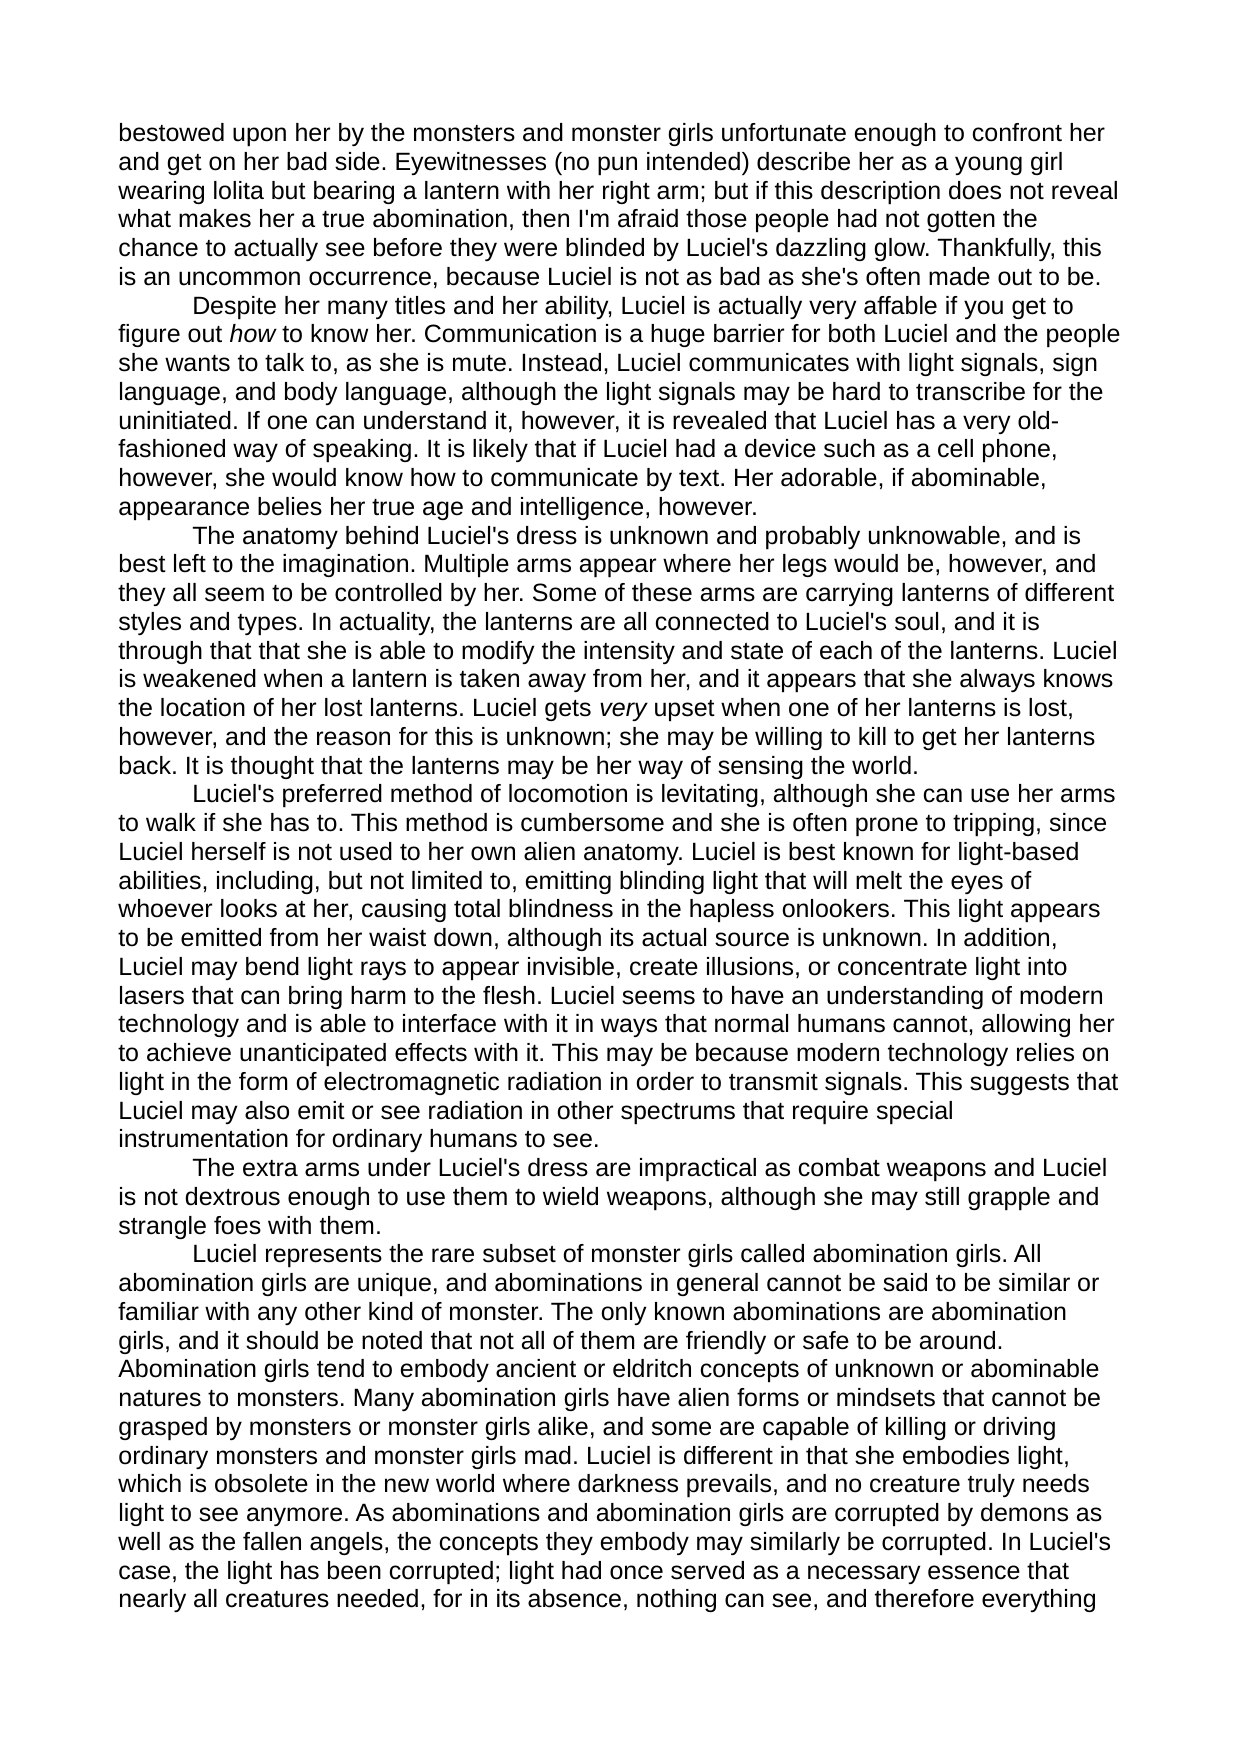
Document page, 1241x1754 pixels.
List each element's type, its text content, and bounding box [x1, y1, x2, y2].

text Luciel's preferred method of locomotion is levitating, although she can use her arms to walk if she has to. This method is cumbersome and she is often prone to tripping, since Luciel herself is not used to her own alien anatomy. Luciel is best known for light-based abilities, including, but not limited to, emitting blinding light that will melt the eyes of whoever looks at her, causing total blindness in the hapless onlookers. This light appears to be emitted from her waist down, although its actual source is unknown. In addition, Luciel may bend light rays to appear invisible, create illusions, or concentrate light into lasers that can bring harm to the flesh. Luciel seems to have an understanding of modern technology and is able to interface with it in ways that normal humans cannot, allowing her to achieve unanticipated effects with it. This may be because modern technology relies on light in the form of electromagnetic radiation in order to transmit signals. This suggests that Luciel may also emit or see radiation in other spectrums that require special instrumentation for ordinary humans to see. [118, 779, 1122, 1153]
text The anatomy behind Luciel's dress is unknown and probably unknowable, and is best left to the imagination. Multiple arms appear where her legs would be, however, and they all seem to be controlled by her. Some of these arms are carrying lanterns of different styles and types. In actuality, the lanterns are all connected to Luciel's soul, and it is through that that she is able to modify the intensity and state of each of the lanterns. Luciel is weakened when a lantern is taken away from her, and it appears that she always knows the location of her lost lanterns. Luciel gets very upset when one of her lanterns is lost, however, and the reason for this is unknown; she may be willing to kill to get her lanterns back. It is thought that the lanterns may be her way of sensing the world. [118, 521, 1122, 779]
text The extra arms under Luciel's dress are impractical as combat weapons and Luciel is not dextrous enough to use them to wield weapons, although she may still grapple and strangle foes with them. [118, 1153, 1122, 1239]
text Luciel represents the rare subset of monster girls called abomination girls. All abomination girls are unique, and abominations in general cannot be said to be similar or familiar with any other kind of monster. The only known abominations are abomination girls, and it should be noted that not all of them are friendly or safe to be around. Abomination girls tend to embody ancient or eldritch concepts of unknown or abominable natures to monsters. Many abomination girls have alien forms or mindsets that cannot be grasped by monsters or monster girls alike, and some are capable of killing or driving ordinary monsters and monster girls mad. Luciel is different in that she embodies light, which is obsolete in the new world where darkness prevails, and no creature truly needs light to see anymore. As abominations and abomination girls are corrupted by demons as well as the fallen angels, the concepts they embody may similarly be corrupted. In Luciel's case, the light has been corrupted; light had once served as a necessary essence that nearly all creatures needed, for in its absence, nothing can see, and therefore everything [118, 1239, 1122, 1613]
text bestowed upon her by the monsters and monster girls unfortunate enough to confront her and get on her bad side. Eyewitnesses (no pun intended) describe her as a young girl wearing lolita but bearing a lantern with her right arm; but if this description does not reveal what makes her a true abomination, then I'm afraid those people had not gotten the chance to actually see before they were blinded by Luciel's dazzling glow. Thankfully, this is an uncommon occurrence, because Luciel is not as bad as she's often made out to be. [118, 118, 1122, 291]
text Despite her many titles and her ability, Luciel is actually very affable if you get to figure out how to know her. Communication is a huge barrier for both Luciel and the people she wants to talk to, as she is mute. Instead, Luciel communicates with light signals, sign language, and body language, although the light signals may be hard to transcribe for the uninitiated. If one can understand it, however, it is revealed that Luciel has a very old-fashioned way of speaking. It is likely that if Luciel had a device such as a cell phone, however, she would know how to communicate by text. Her adorable, if abominable, appearance belies her true age and intelligence, however. [118, 291, 1122, 521]
